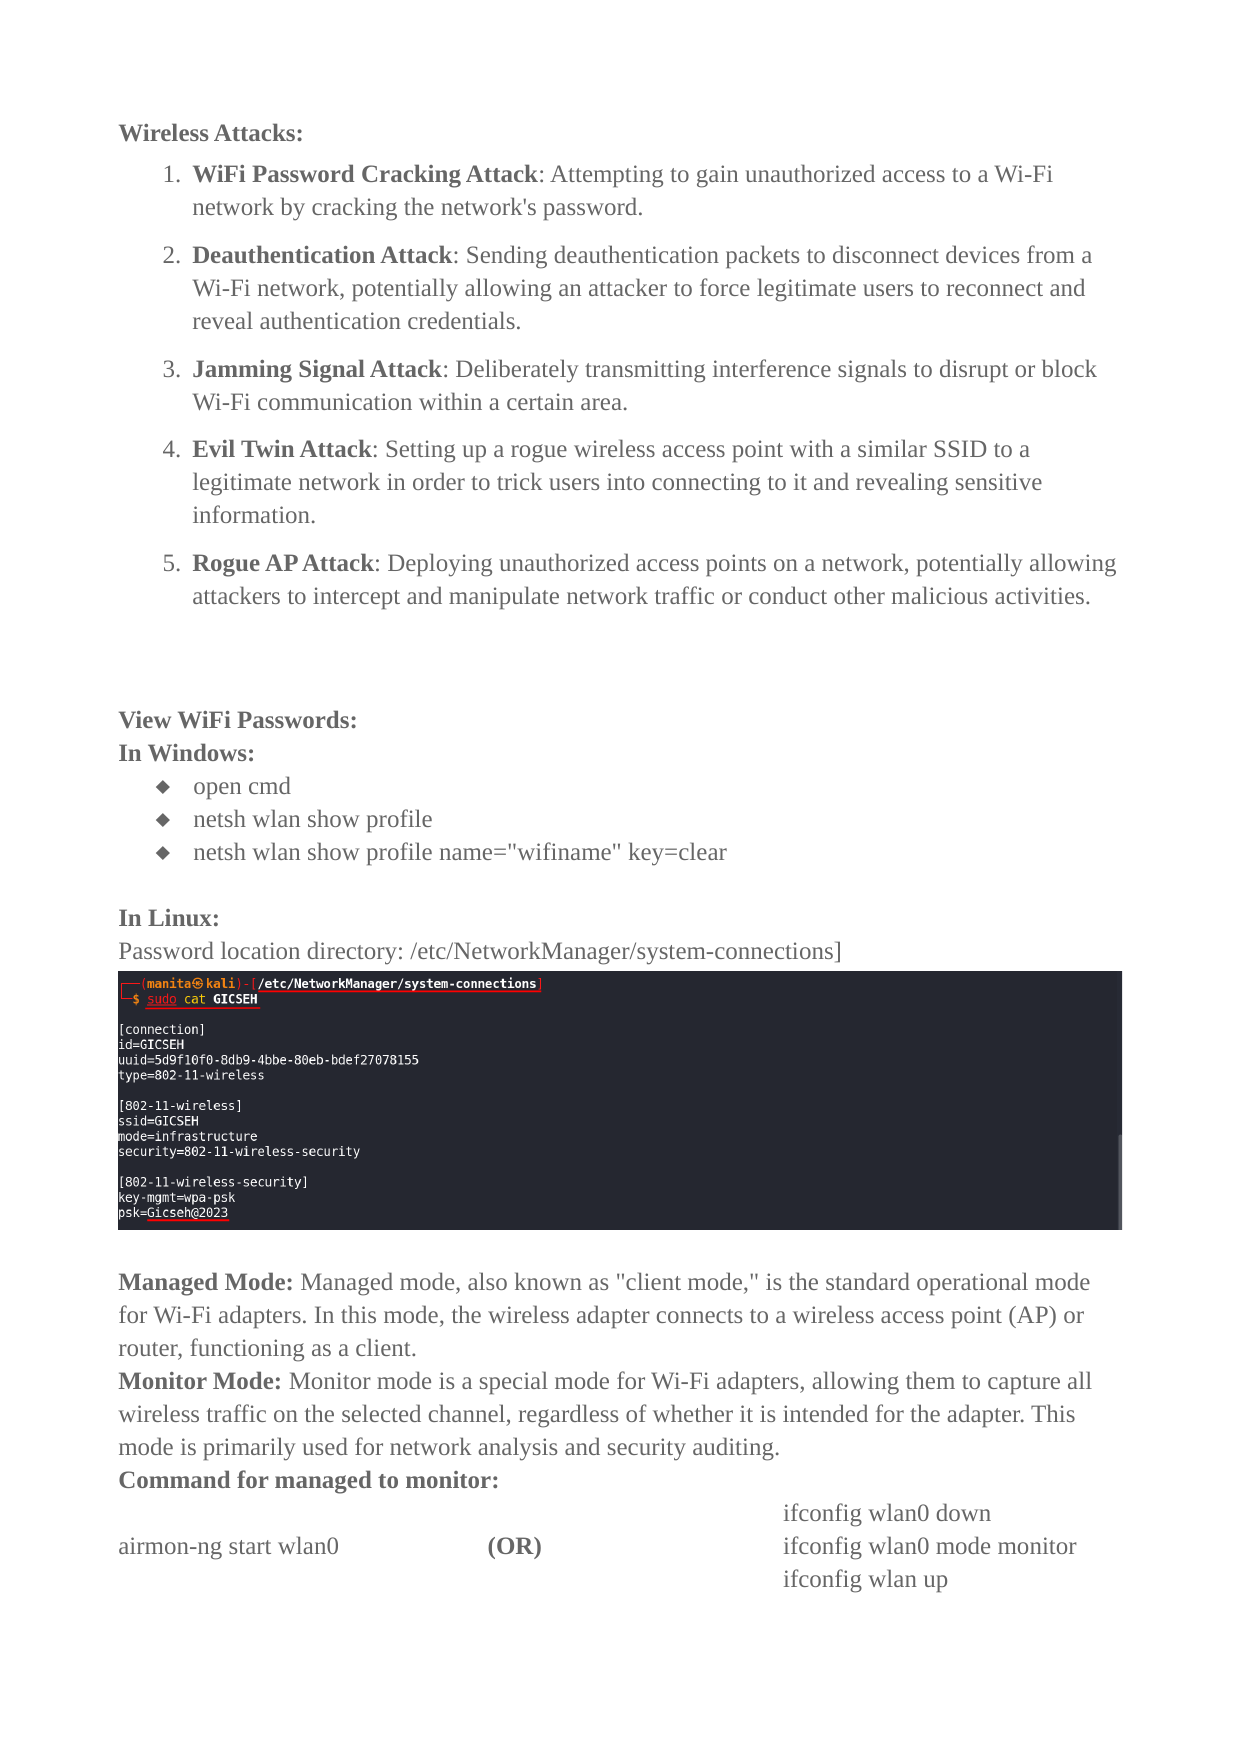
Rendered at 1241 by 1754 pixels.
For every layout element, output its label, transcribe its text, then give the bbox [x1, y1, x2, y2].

text In Linux: [118, 903, 1122, 932]
list Deauthentication Attack: Sending deauthentication packets to disconnect devices from a Wi-Fi network, potentially allowing an attacker to force legitimate users to reconnect and reveal authentication credentials. [162, 240, 1122, 335]
text Password location directory: /etc/NetworkManager/system-connections] [118, 936, 1122, 965]
list netsh wlan show profile [156, 804, 1122, 833]
text Managed Mode: Managed mode, also known as "client mode," is the standard operational mode for Wi-Fi adapters. In this mode, the wireless adapter connects to a wireless access point (AP) or router, functioning as a client. [118, 1267, 1122, 1362]
text airmon-ng start wlan0 (OR) ifconfig wlan0 mode monitor [118, 1531, 1122, 1560]
list Jamming Signal Attack: Deliberately transmitting interference signals to disrupt or block Wi-Fi communication within a certain area. [162, 354, 1122, 415]
text ifconfig wlan up [118, 1564, 1122, 1593]
list open cmd [156, 771, 1122, 800]
list Evil Twin Attack: Setting up a rogue wireless access point with a similar SSID to a legitimate network in order to trick users into connecting to it and revealing sensitive information. [162, 434, 1122, 529]
text In Windows: [118, 738, 1122, 767]
list netsh wlan show profile name="wifiname" key=clear [156, 837, 1122, 866]
list WiFi Password Cracking Attack: Attempting to gain unauthorized access to a Wi-Fi network by cracking the network's password. [162, 159, 1122, 221]
text ifconfig wlan0 down [118, 1498, 1122, 1527]
picture [118, 971, 1123, 1230]
subtitle Wireless Attacks: [118, 118, 1122, 147]
text Monitor Mode: Monitor mode is a special mode for Wi-Fi adapters, allowing them to capture all wireless traffic on the selected channel, regardless of whether it is intended for the adapter. This mode is primarily used for network analysis and security auditing. [118, 1366, 1122, 1461]
list Rogue AP Attack: Deploying unauthorized access points on a network, potentially allowing attackers to intercept and manipulate network traffic or conduct other malicious activities. [162, 548, 1122, 610]
text View WiFi Passwords: [118, 705, 1122, 734]
text Command for managed to monitor: [118, 1465, 1122, 1494]
